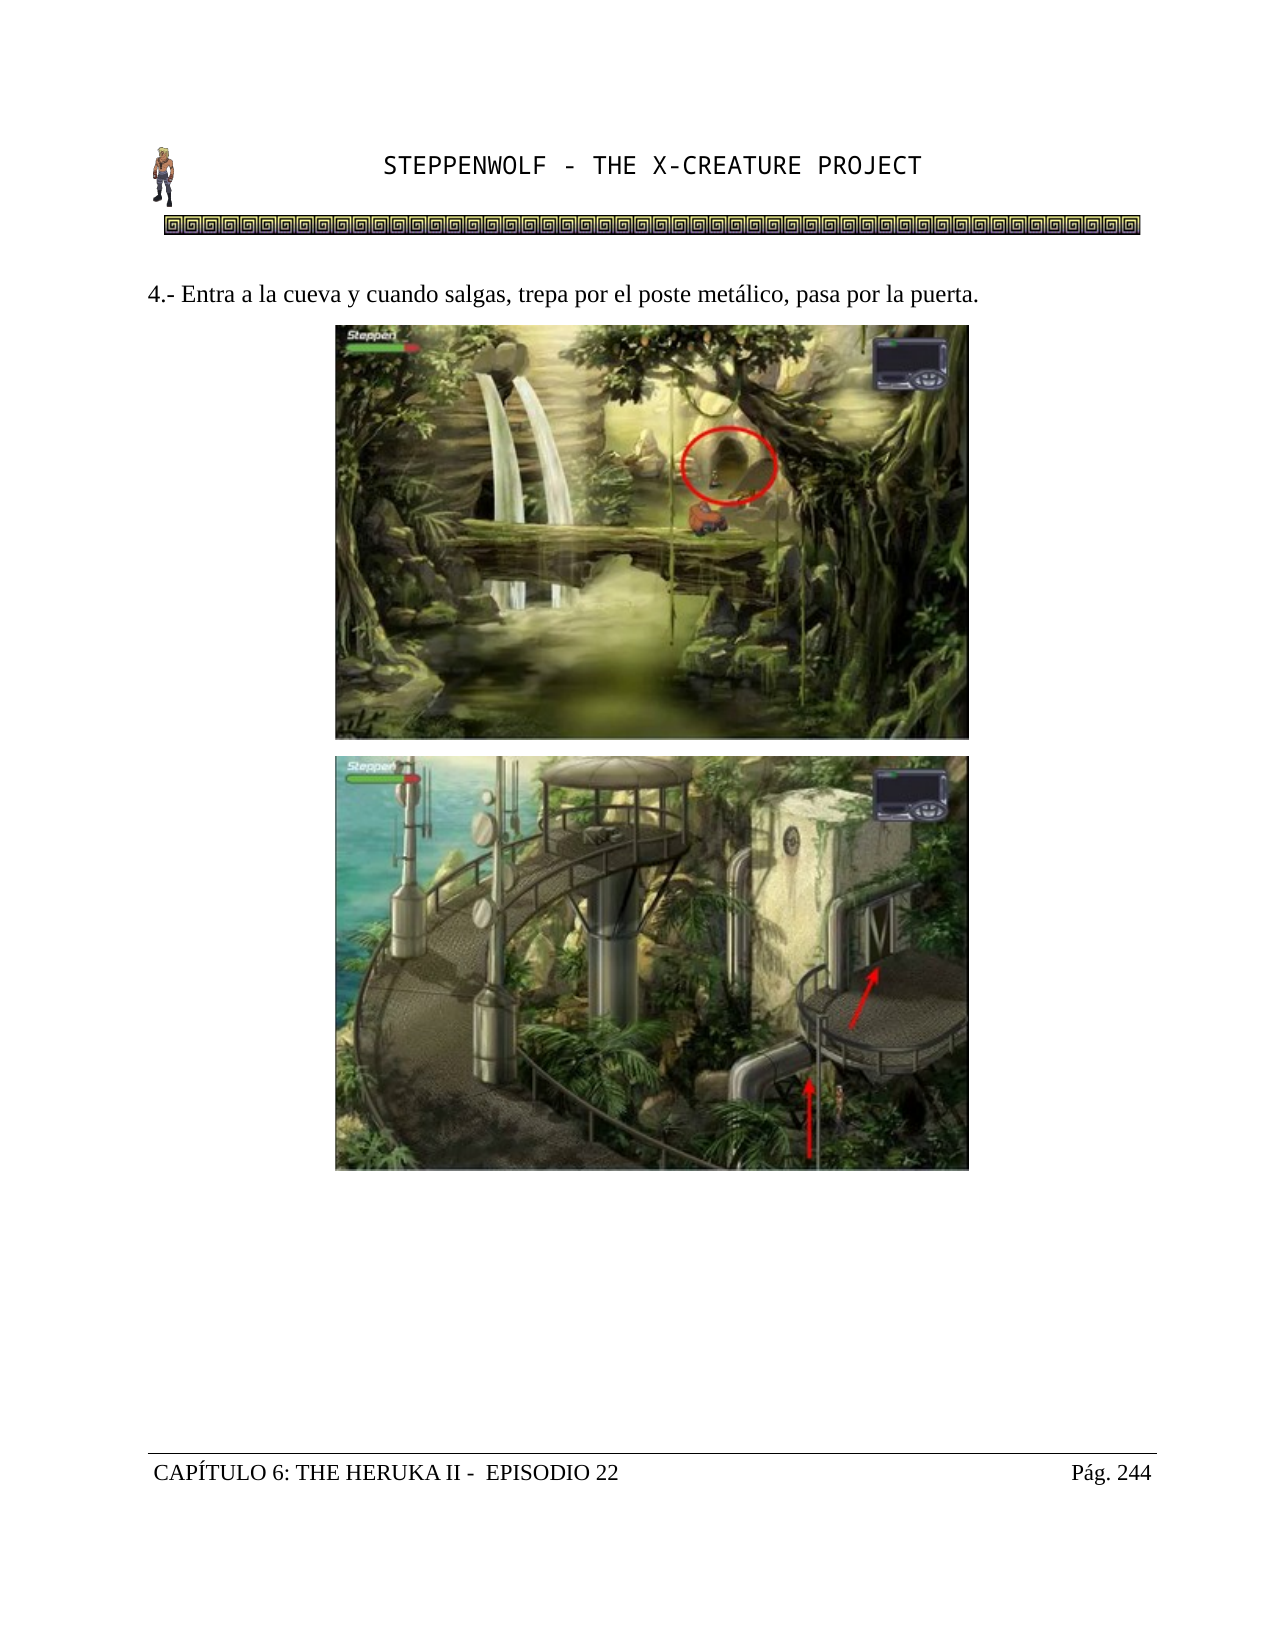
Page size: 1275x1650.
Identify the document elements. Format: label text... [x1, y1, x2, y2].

picture [147, 147, 181, 207]
picture [164, 215, 1141, 235]
picture [335, 756, 969, 1171]
picture [335, 325, 969, 740]
text 4.- Entra a la cueva y cuando salgas, trepa por el poste metálico, pasa por la puerta. [148, 279, 1157, 308]
